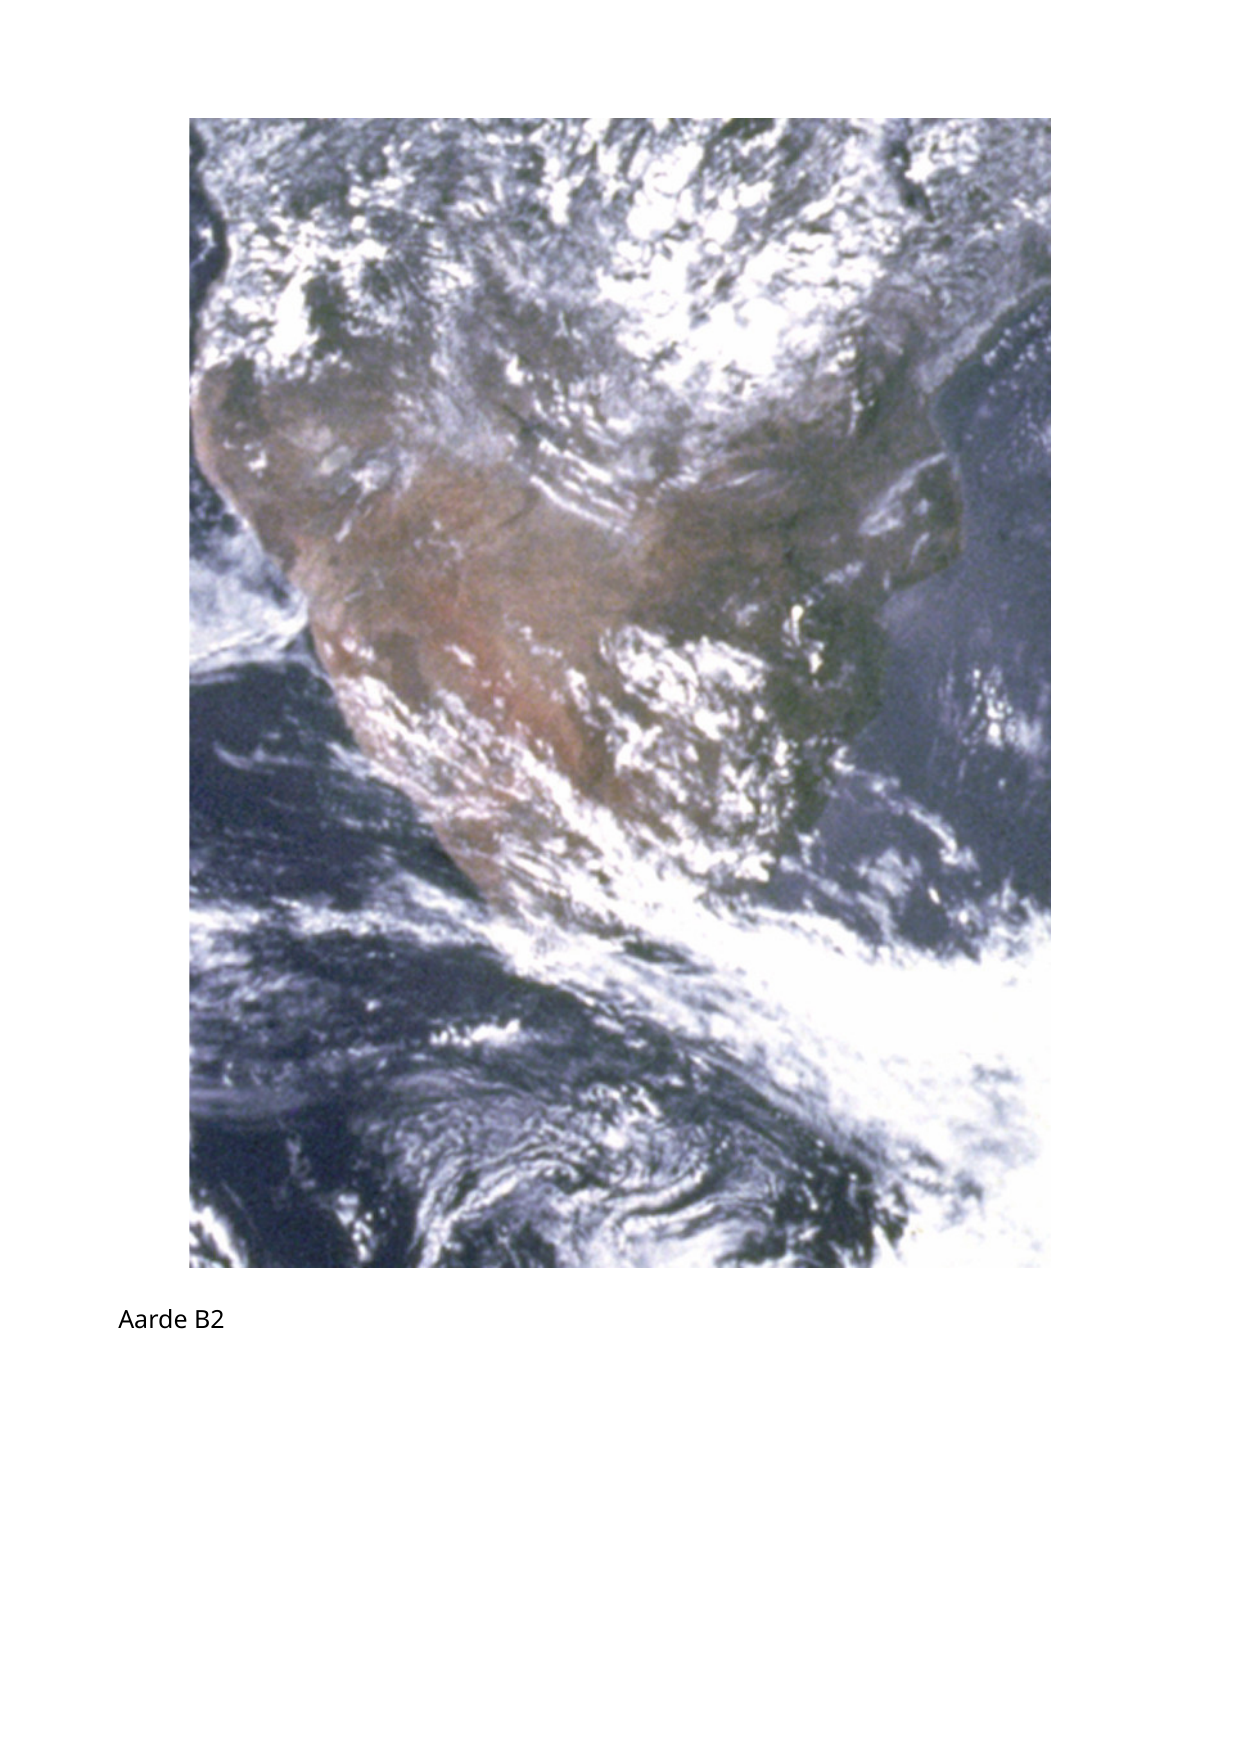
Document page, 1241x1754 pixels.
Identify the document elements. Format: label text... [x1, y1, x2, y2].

picture [189, 118, 1051, 1268]
text Aarde B2 [118, 1301, 1122, 1335]
